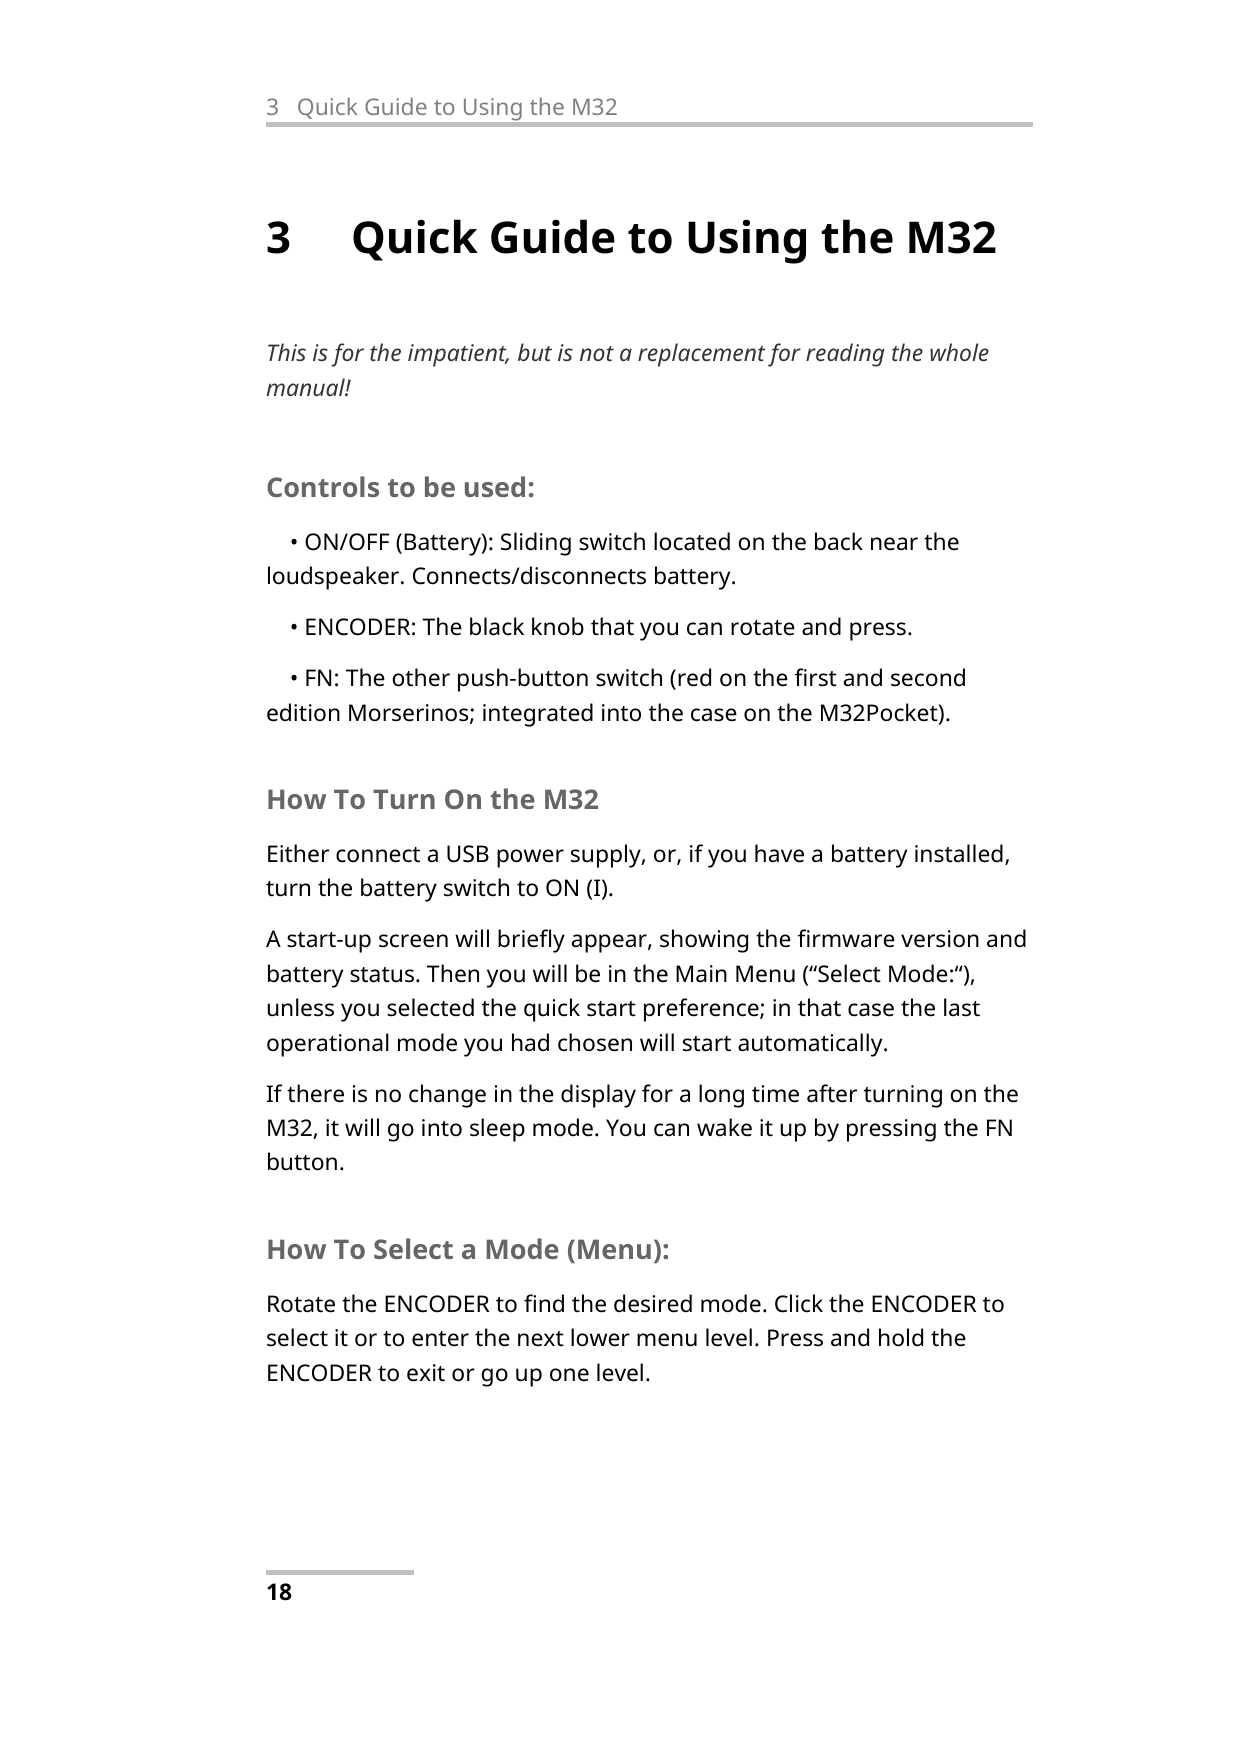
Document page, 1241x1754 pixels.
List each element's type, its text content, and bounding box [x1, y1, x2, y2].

text Controls to be used: [266, 468, 1033, 505]
text Rotate the ENCODER to find the desired mode. Click the ENCODER to select it or to enter the next lower menu level. Press and hold the ENCODER to exit or go up one level. [266, 1288, 1033, 1388]
text • ENCODER: The black knob that you can rotate and press. [266, 611, 1033, 642]
text • ON/OFF (Battery): Sliding switch located on the back near the loudspeaker. Connects/disconnects battery. [266, 526, 1033, 591]
text • FN: The other push-button switch (red on the first and second edition Morserinos; integrated into the case on the M32Pocket). [266, 662, 1033, 728]
text Either connect a USB power supply, or, if you have a battery installed, turn the battery switch to ON (I). [266, 838, 1033, 904]
text How To Turn On the M32 [266, 781, 1033, 818]
text A start-up screen will briefly appear, showing the firmware version and battery status. Then you will be in the Main Menu (“Select Mode:“), unless you selected the quick start preference; in that case the last operational mode you had chosen will start automatically. [266, 923, 1033, 1058]
text If there is no change in the display for a long time after turning on the M32, it will go into sleep mode. You can wake it up by pressing the FN button. [266, 1078, 1033, 1178]
text This is for the impatient, but is not a replacement for reading the whole manual! [266, 337, 1033, 403]
subtitle Quick Guide to Using the M32 [266, 207, 1033, 266]
text How To Select a Mode (Menu): [266, 1231, 1033, 1268]
